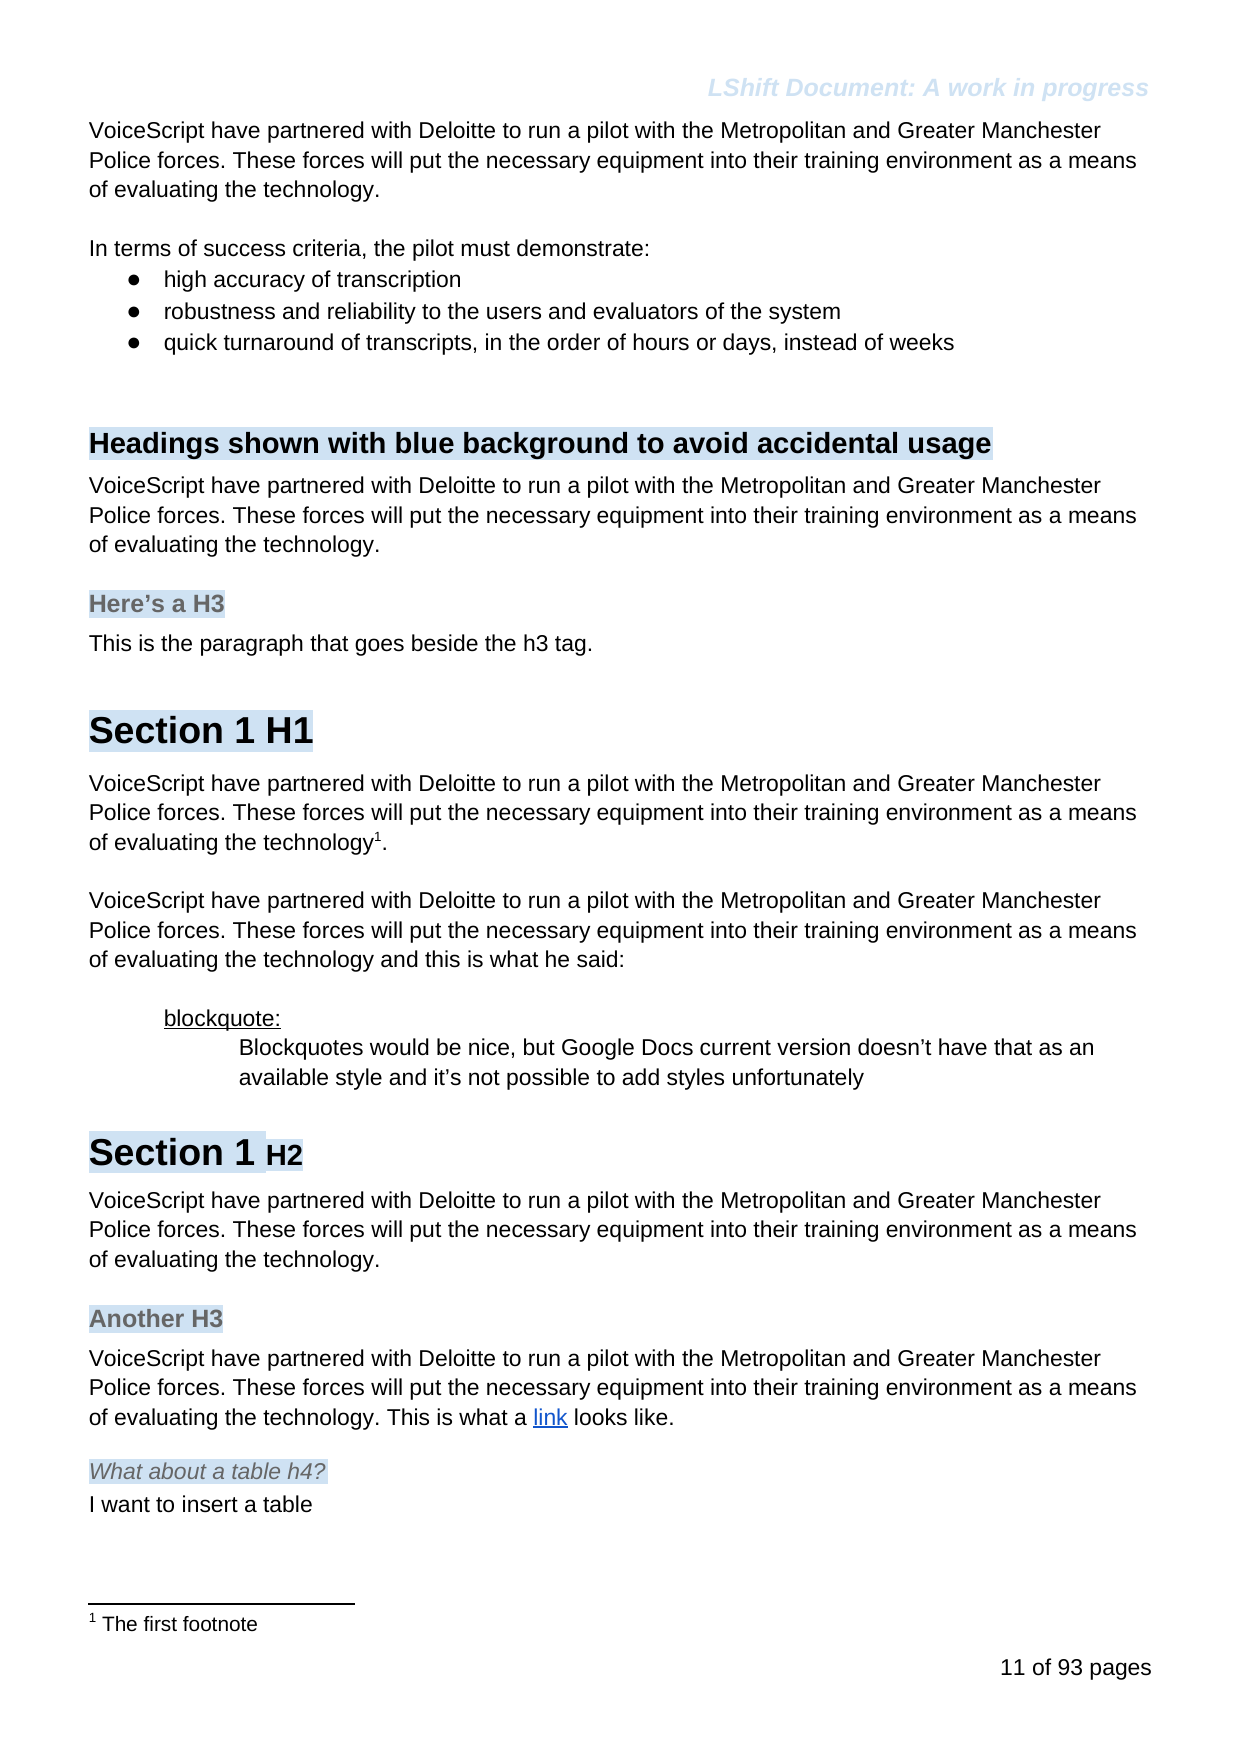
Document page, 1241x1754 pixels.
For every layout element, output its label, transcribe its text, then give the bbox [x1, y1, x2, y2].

text VoiceScript have partnered with Deloitte to run a pilot with the Metropolitan and Greater Manchester Police forces. These forces will put the necessary equipment into their training environment as a means of evaluating the technology. [88, 473, 1152, 557]
subtitle Section 1 H1 [313, 710, 1152, 752]
text blockquote: [163, 1006, 1152, 1031]
text I want to insert a table [88, 1492, 1152, 1518]
text Blockquotes would be nice, but Google Docs current version doesn’t have that as an available style and it’s not possible to add styles unfortunately [238, 1035, 1152, 1090]
text VoiceScript have partnered with Deloitte to run a pilot with the Metropolitan and Greater Manchester Police forces. These forces will put the necessary equipment into their training environment as a means of evaluating the technology. [88, 118, 1152, 202]
text VoiceScript have partnered with Deloitte to run a pilot with the Metropolitan and Greater Manchester Police forces. These forces will put the necessary equipment into their training environment as a means of evaluating the technology. [88, 1188, 1152, 1272]
subtitle Here’s a H3 [225, 590, 1152, 618]
subtitle Section 1 H2 [266, 1131, 1152, 1173]
text The first footnote [88, 1610, 1152, 1636]
text This is the paragraph that goes beside the h3 tag. [88, 631, 1152, 656]
text VoiceScript have partnered with Deloitte to run a pilot with the Metropolitan and Greater Manchester Police forces. These forces will put the necessary equipment into their training environment as a means of evaluating the technology. [88, 771, 1152, 855]
text In terms of success criteria, the pilot must demonstrate: [88, 236, 1152, 261]
subtitle What about a table h4? [88, 1458, 1152, 1484]
list quick turnaround of transcripts, in the order of hours or days, instead of weeks [126, 328, 1152, 356]
text VoiceScript have partnered with Deloitte to run a pilot with the Metropolitan and Greater Manchester Police forces. These forces will put the necessary equipment into their training environment as a means of evaluating the technology and this is what he said: [88, 888, 1152, 972]
text VoiceScript have partnered with Deloitte to run a pilot with the Metropolitan and Greater Manchester Police forces. These forces will put the necessary equipment into their training environment as a means of evaluating the technology. This is what a link looks like. [88, 1345, 1152, 1430]
list robustness and reliability to the users and evaluators of the system [126, 297, 1152, 324]
subtitle Headings shown with blue background to avoid accidental usage [993, 427, 1152, 460]
subtitle Another H3 [223, 1305, 1152, 1333]
list high accuracy of transcription [126, 265, 1152, 293]
